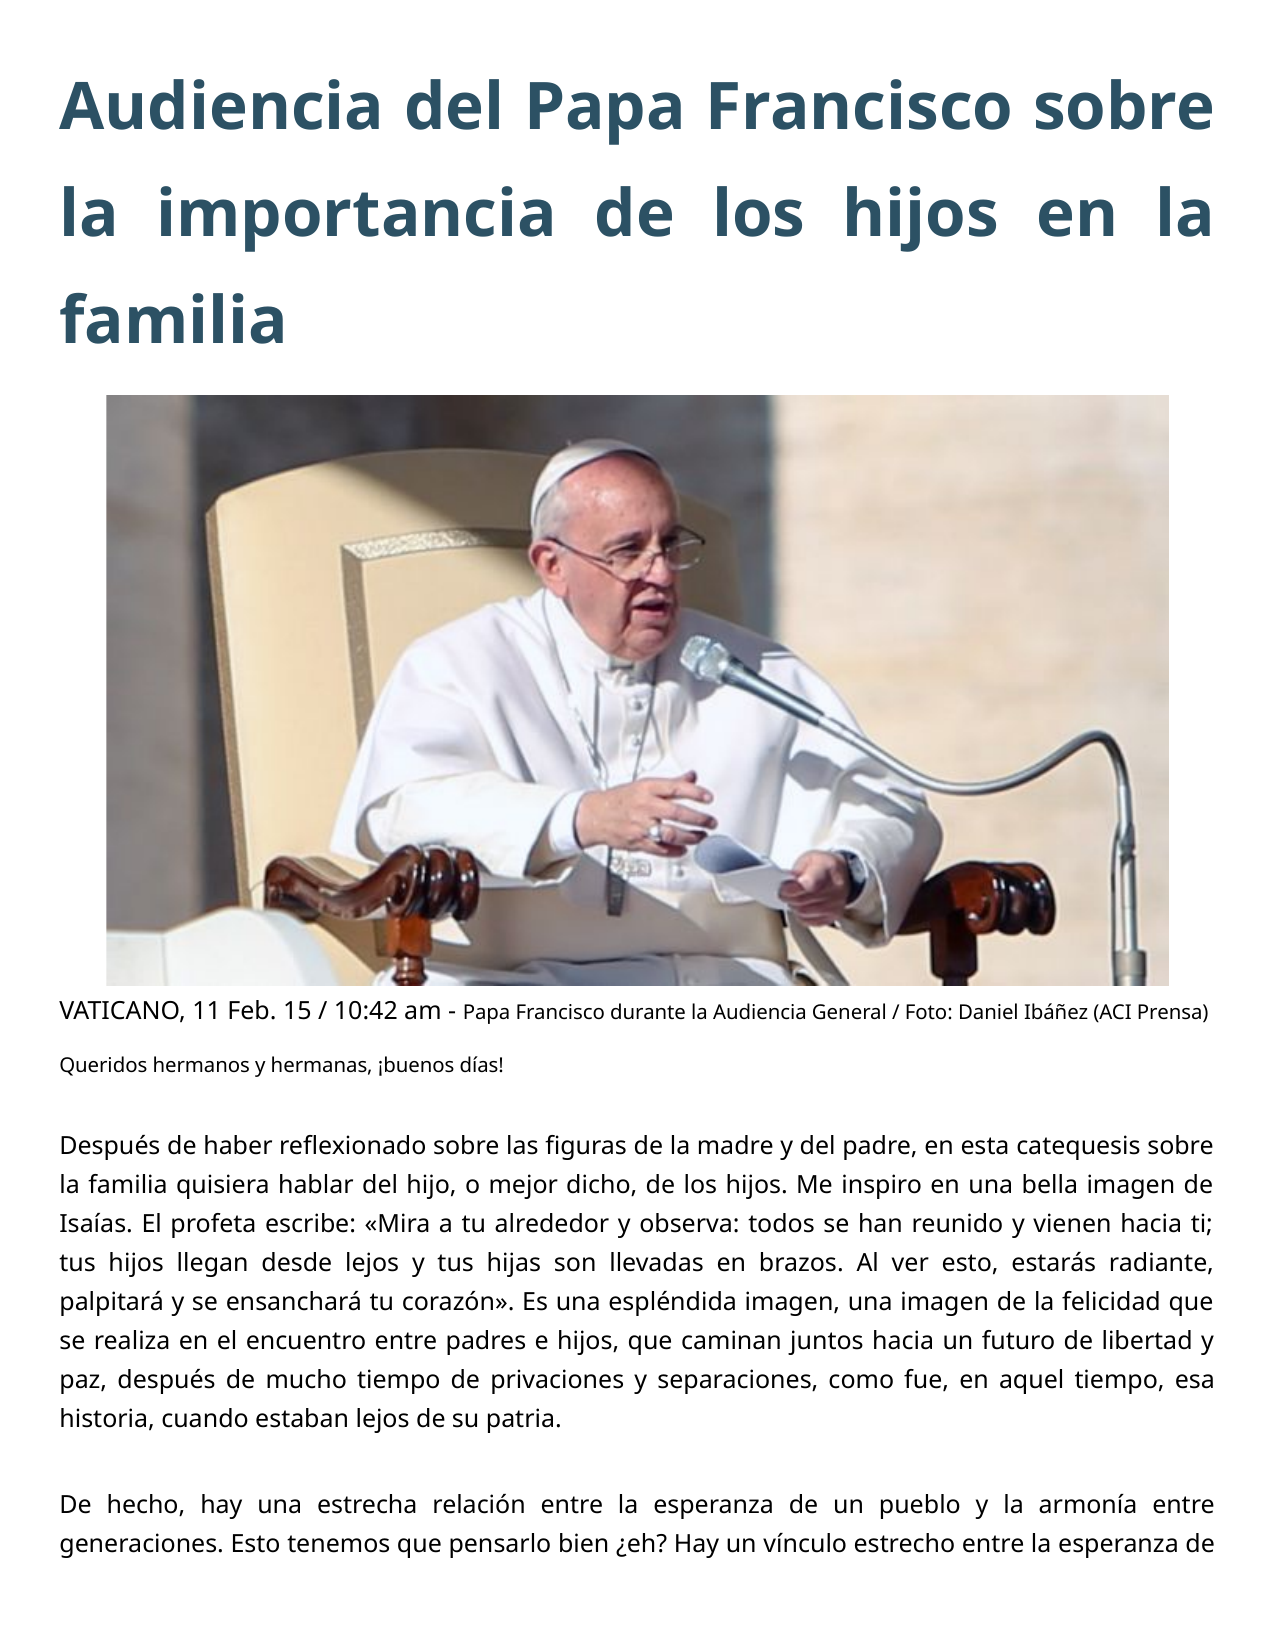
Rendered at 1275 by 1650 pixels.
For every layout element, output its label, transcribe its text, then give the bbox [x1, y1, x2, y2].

text VATICANO, 11 Feb. 15 / 10:42 am - Papa Francisco durante la Audiencia General / Foto: Daniel Ibáñez (ACI Prensa) [59, 398, 1216, 1027]
picture [106, 395, 1169, 986]
text Después de haber reflexionado sobre las figuras de la madre y del padre, en esta catequesis sobre la familia quisiera hablar del hijo, o mejor dicho, de los hijos. Me inspiro en una bella imagen de Isaías. El profeta escribe: «Mira a tu alrededor y observa: todos se han reunido y vienen hacia ti; tus hijos llegan desde lejos y tus hijas son llevadas en brazos. Al ver esto, estarás radiante, palpitará y se ensanchará tu corazón». Es una espléndida imagen, una imagen de la felicidad que se realiza en el encuentro entre padres e hijos, que caminan juntos hacia un futuro de libertad y paz, después de mucho tiempo de privaciones y separaciones, como fue, en aquel tiempo, esa historia, cuando estaban lejos de su patria. [59, 1122, 1216, 1435]
text Queridos hermanos y hermanas, ¡buenos días! [59, 1051, 1216, 1079]
text De hecho, hay una estrecha relación entre la esperanza de un pueblo y la armonía entre generaciones. Esto tenemos que pensarlo bien ¿eh? Hay un vínculo estrecho entre la esperanza de [59, 1482, 1216, 1560]
subtitle Audiencia del Papa Francisco sobre la importancia de los hijos en la familia [59, 59, 1216, 363]
